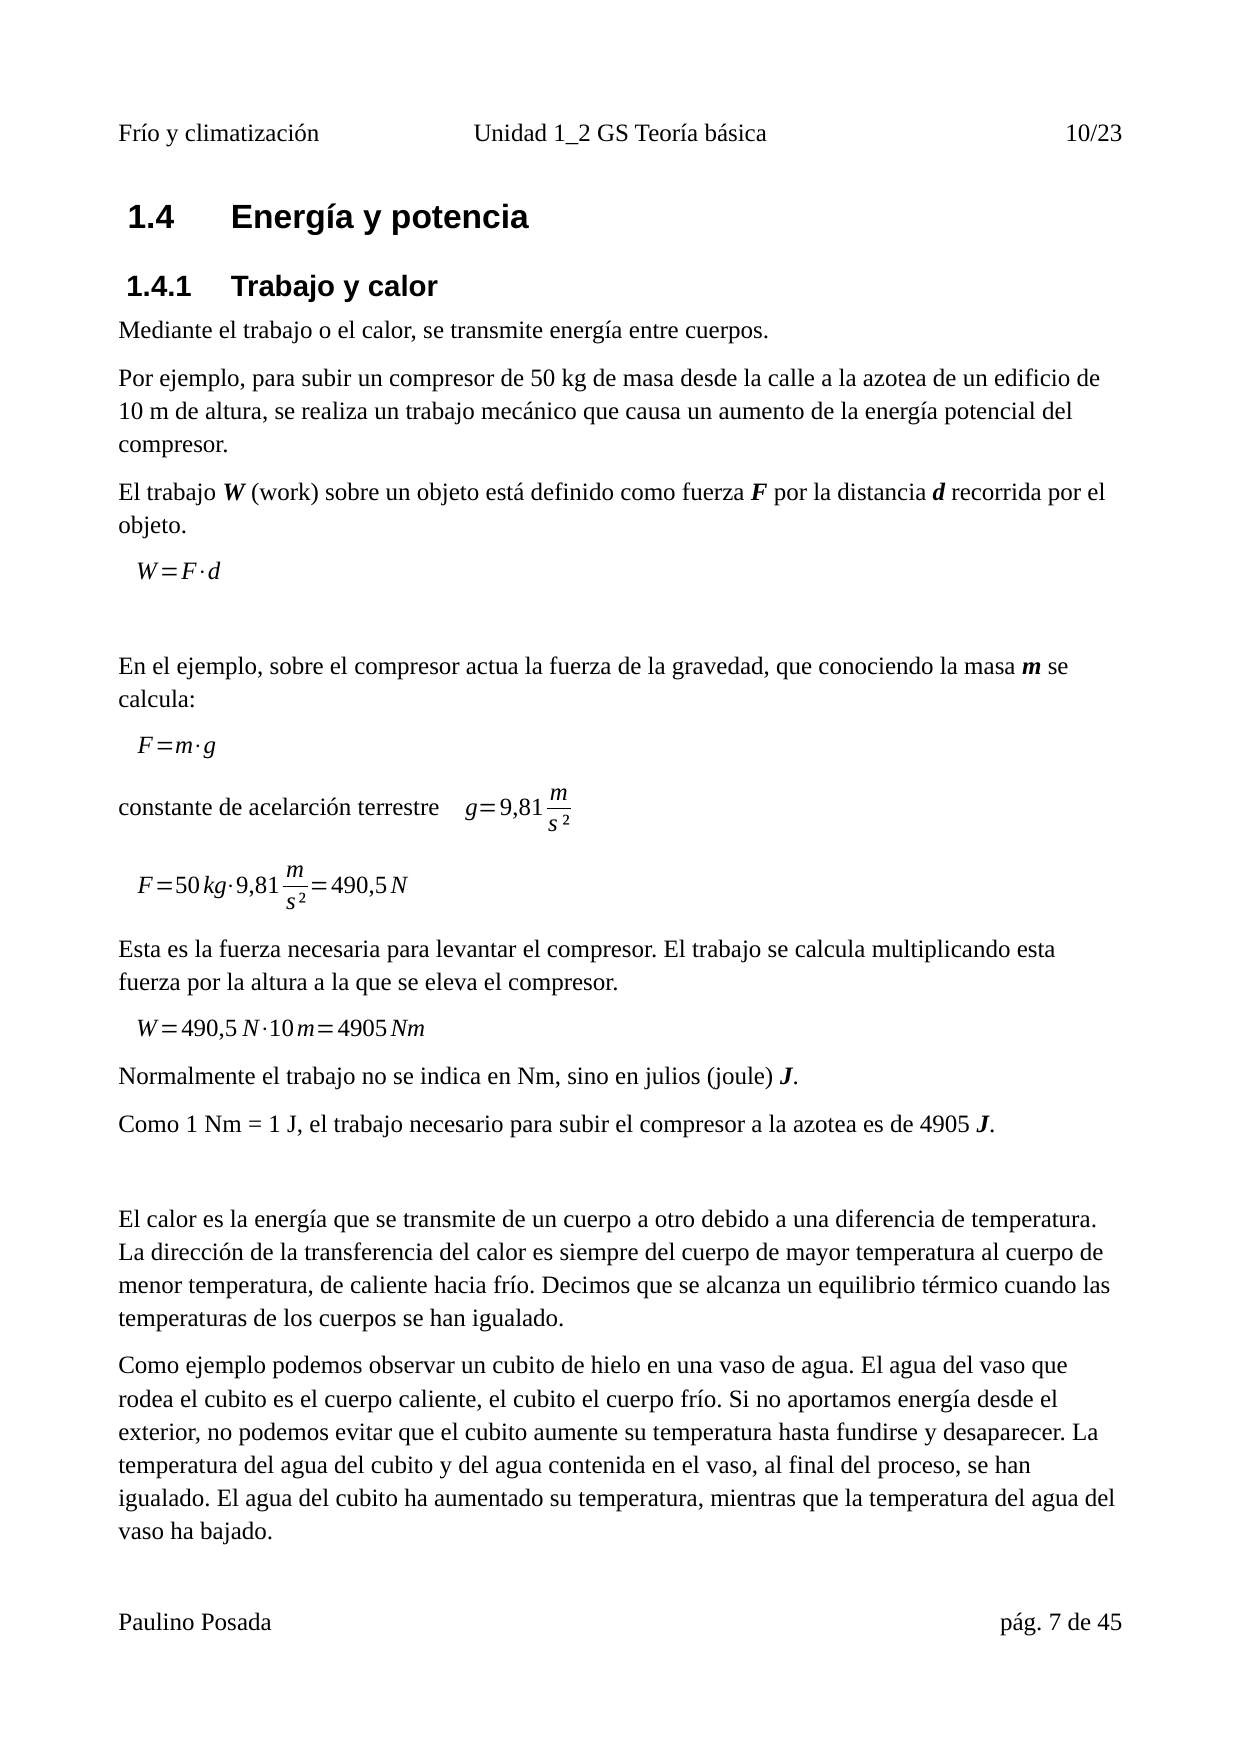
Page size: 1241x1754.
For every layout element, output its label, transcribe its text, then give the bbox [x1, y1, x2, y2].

text Esta es la fuerza necesaria para levantar el compresor. El trabajo se calcula multiplicando esta fuerza por la altura a la que se eleva el compresor. [118, 934, 1122, 996]
text Normalmente el trabajo no se indica en Nm, sino en julios (joule) J. [118, 1061, 1122, 1090]
text Como ejemplo podemos observar un cubito de hielo en una vaso de agua. El agua del vaso que rodea el cubito es el cuerpo caliente, el cubito el cuerpo frío. Si no aportamos energía desde el exterior, no podemos evitar que el cubito aumente su temperatura hasta fundirse y desaparecer. La temperatura del agua del cubito y del agua contenida en el vaso, al final del proceso, se han igualado. El agua del cubito ha aumentado su temperatura, mientras que la temperatura del agua del vaso ha bajado. [118, 1351, 1122, 1544]
text Como 1 Nm = 1 J, el trabajo necesario para subir el compresor a la azotea es de 4905 J. [118, 1109, 1122, 1137]
text El calor es la energía que se transmite de un cuerpo a otro debido a una diferencia de temperatura. La dirección de la transferencia del calor es siempre del cuerpo de mayor temperatura al cuerpo de menor temperatura, de caliente hacia frío. Decimos que se alcanza un equilibrio térmico cuando las temperaturas de los cuerpos se han igualado. [118, 1204, 1122, 1332]
text El trabajo W (work) sobre un objeto está definido como fuerza F por la distancia d recorrida por el objeto. [118, 477, 1122, 538]
text Mediante el trabajo o el calor, se transmite energía entre cuerpos. [118, 315, 1122, 344]
text constante de acelarción terrestre [118, 778, 1122, 837]
subtitle Trabajo y calor [118, 269, 1122, 303]
text Por ejemplo, para subir un compresor de 50 kg de masa desde la calle a la azotea de un edificio de 10 m de altura, se realiza un trabajo mecánico que causa un aumento de la energía potencial del compresor. [118, 363, 1122, 458]
subtitle Energía y potencia [118, 197, 1122, 236]
text En el ejemplo, sobre el compresor actua la fuerza de la gravedad, que conociendo la masa m se calcula: [118, 651, 1122, 713]
